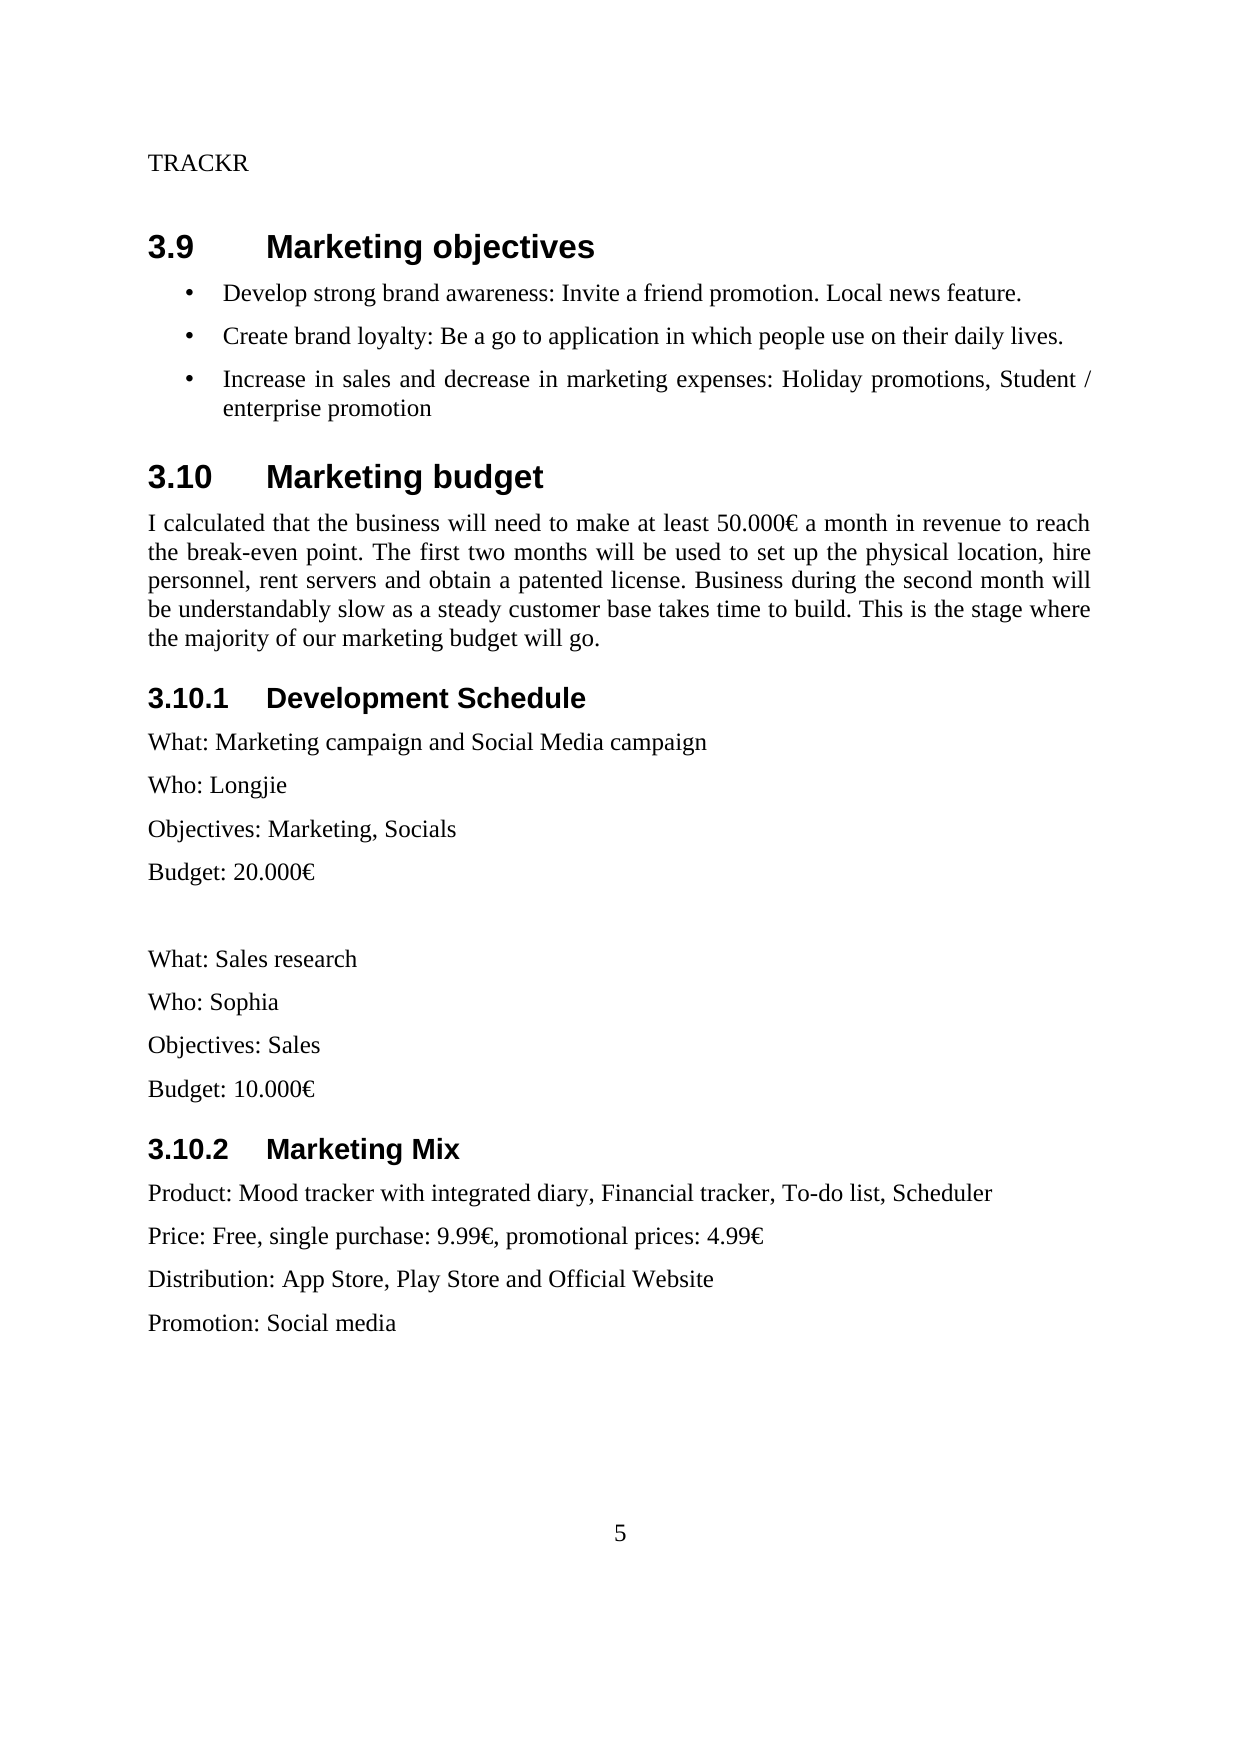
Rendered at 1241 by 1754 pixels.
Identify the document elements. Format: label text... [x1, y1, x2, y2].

subtitle Marketing budget [148, 457, 1093, 496]
text Promotion: Social media [148, 1308, 1093, 1336]
list Increase in sales and decrease in marketing expenses: Holiday promotions, Student / enterprise promotion [185, 364, 1093, 422]
text Who: Longjie [148, 770, 1093, 799]
text Price: Free, single purchase: 9.99€, promotional prices: 4.99€ [148, 1221, 1093, 1250]
text Objectives: Sales [148, 1030, 1093, 1059]
text Distribution: App Store, Play Store and Official Website [148, 1264, 1093, 1293]
text Budget: 20.000€ [148, 857, 1093, 886]
subtitle Marketing Mix [148, 1132, 1093, 1165]
text What: Sales research [148, 944, 1093, 972]
subtitle Marketing objectives [148, 227, 1093, 265]
list Create brand loyalty: Be a go to application in which people use on their daily lives. [185, 321, 1093, 350]
subtitle Development Schedule [148, 681, 1093, 714]
text Objectives: Marketing, Socials [148, 814, 1093, 842]
list Develop strong brand awareness: Invite a friend promotion. Local news feature. [185, 278, 1093, 306]
text Budget: 10.000€ [148, 1074, 1093, 1102]
text I calculated that the business will need to make at least 50.000€ a month in revenue to reach the break-even point. The first two months will be used to set up the physical location, hire personnel, rent servers and obtain a patented license. Business during the second month will be understandably slow as a steady customer base takes time to build. This is the stage where the majority of our marketing budget will go. [148, 508, 1093, 652]
text Product: Mood tracker with integrated diary, Financial tracker, To-do list, Scheduler [148, 1178, 1093, 1206]
text What: Marketing campaign and Social Media campaign [148, 727, 1093, 756]
text Who: Sophia [148, 987, 1093, 1016]
